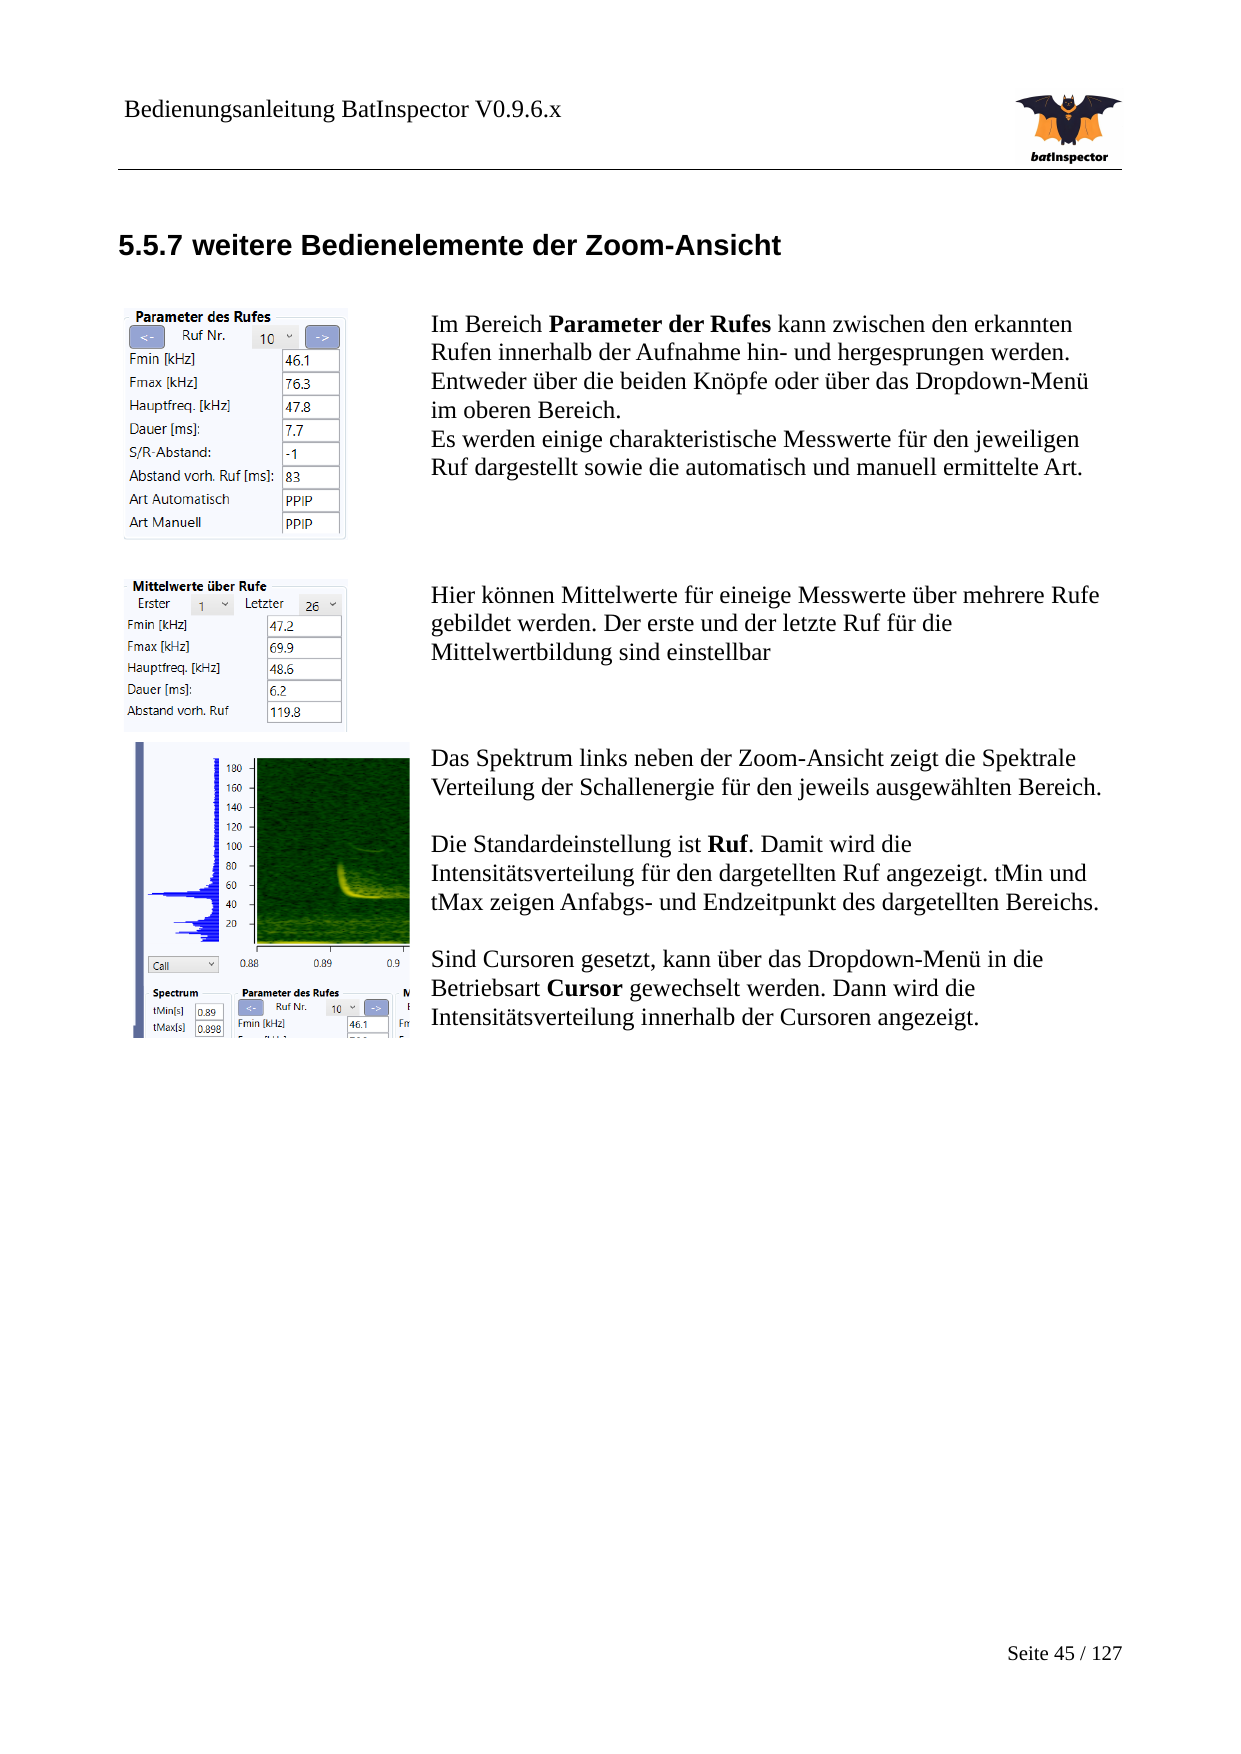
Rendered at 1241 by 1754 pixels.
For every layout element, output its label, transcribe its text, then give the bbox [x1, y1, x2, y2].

table_header [118, 303, 425, 574]
picture [1015, 88, 1125, 165]
picture [123, 308, 348, 540]
picture [133, 742, 410, 1038]
table_cell Das Spektrum links neben der Zoom-Ansicht zeigt die Spektrale Verteilung der Schallenergie für den jeweils ausgewählten Bereich. Die Standardeinstellung ist Ruf. Damit wird die Intensitätsverteilung für den dargetellten Ruf angezeigt. tMin und tMax zeigen Anfabgs- und Endzeitpunkt des dargetellten Bereichs. Sind Cursoren gesetzt, kann über das Dropdown-Menü in die Betriebsart Cursor gewechselt werden. Dann wird die Intensitätsverteilung innerhalb der Cursoren angezeigt. [425, 737, 1122, 1072]
table_cell Hier können Mittelwerte für eineige Messwerte über mehrere Rufe gebildet werden. Der erste und der letzte Ruf für die Mittelwertbildung sind einstellbar [425, 574, 1122, 737]
table_cell [118, 574, 425, 737]
picture [123, 579, 348, 732]
table_cell [118, 737, 425, 1072]
table_header Im Bereich Parameter der Rufes kann zwischen den erkannten Rufen innerhalb der Aufnahme hin- und hergesprungen werden. Entweder über die beiden Knöpfe oder über das Dropdown-Menü im oberen Bereich. Es werden einige charakteristische Messwerte für den jeweiligen Ruf dargestellt sowie die automatisch und manuell ermittelte Art. [425, 303, 1122, 574]
subtitle weitere Bedienelemente der Zoom-Ansicht [118, 228, 1122, 262]
